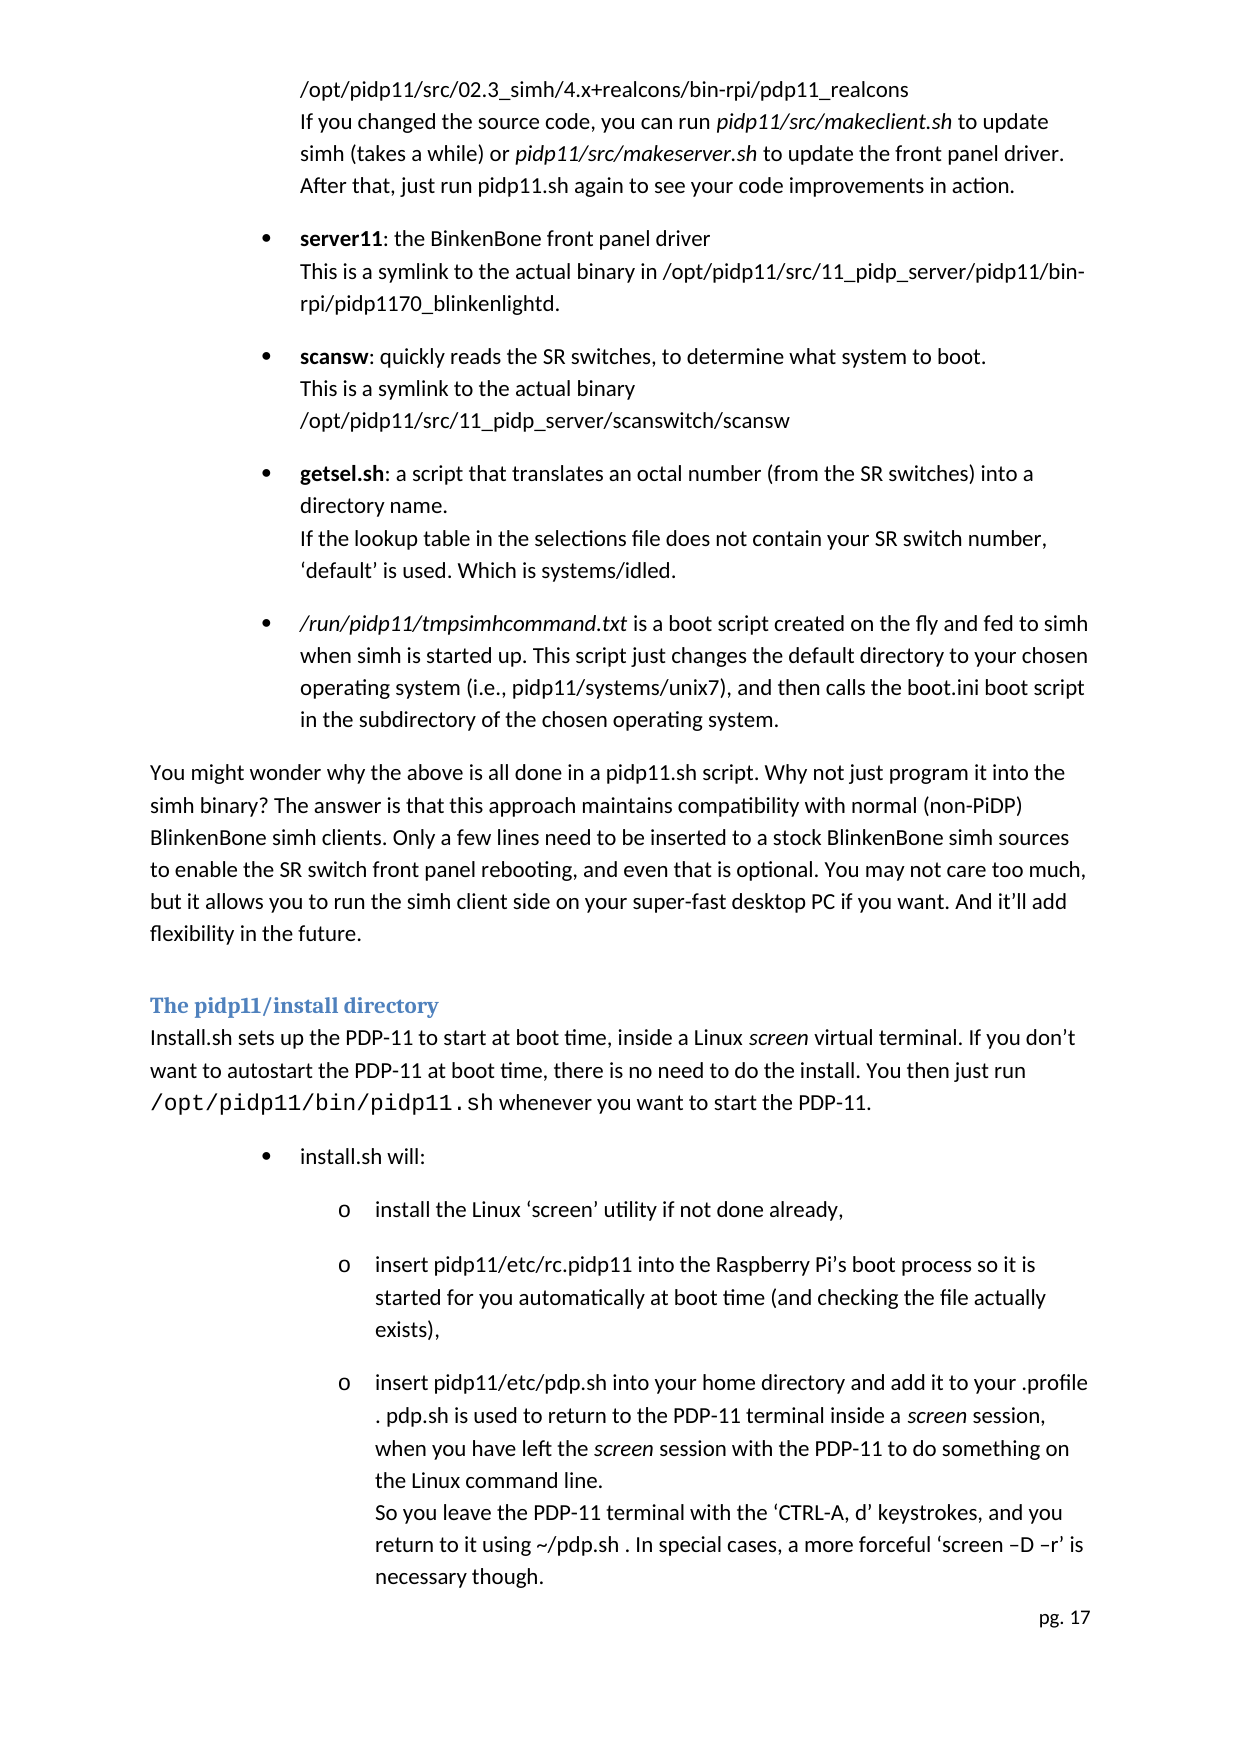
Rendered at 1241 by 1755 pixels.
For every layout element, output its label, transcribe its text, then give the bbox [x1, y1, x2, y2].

list insert pidp11/etc/rc.pidp11 into the Raspberry Pi’s boot process so it is started for you automatically at boot time (and checking the file actually exists), [337, 1250, 1090, 1343]
subtitle The pidp11/install directory [150, 993, 1090, 1020]
list getsel.sh: a script that translates an octal number (from the SR switches) into a directory name. If the lookup table in the selections file does not contain your SR switch number, ‘default’ is used. Which is systems/idled. [262, 459, 1090, 584]
list insert pidp11/etc/pdp.sh into your home directory and add it to your .profile . pdp.sh is used to return to the PDP-11 terminal inside a screen session, when you have left the screen session with the PDP-11 to do something on the Linux command line. So you leave the PDP-11 terminal with the ‘CTRL-A, d’ keystrokes, and you return to it using ~/pdp.sh . In special cases, a more forceful ‘screen –D –r’ is necessary though. [337, 1368, 1090, 1591]
list install.sh will: [262, 1142, 1090, 1170]
list install the Linux ‘screen’ utility if not done already, [337, 1195, 1090, 1224]
list scansw: quickly reads the SR switches, to determine what system to boot. This is a symlink to the actual binary /opt/pidp11/src/11_pidp_server/scanswitch/scansw [262, 342, 1090, 434]
text Install.sh sets up the PDP-11 to start at boot time, inside a Linux screen virtual terminal. If you don’t want to autostart the PDP-11 at boot time, there is no need to do the install. You then just run /opt/pidp11/bin/pidp11.sh whenever you want to start the PDP-11. [150, 1023, 1090, 1117]
list server11: the BinkenBone front panel driver This is a symlink to the actual binary in /opt/pidp11/src/11_pidp_server/pidp11/bin-rpi/pidp1170_blinkenlightd. [262, 224, 1090, 317]
text You might wonder why the above is all done in a pidp11.sh script. Why not just program it into the simh binary? The answer is that this approach maintains compatibility with normal (non-PiDP) BlinkenBone simh clients. Only a few lines need to be inserted to a stock BlinkenBone simh sources to enable the SR switch front panel rebooting, and even that is optional. You may not care too much, but it allows you to run the simh client side on your super-fast desktop PC if you want. And it’ll add flexibility in the future. [150, 758, 1090, 947]
list /run/pidp11/tmpsimhcommand.txt is a boot script created on the fly and fed to simh when simh is started up. This script just changes the default directory to your chosen operating system (i.e., pidp11/systems/unix7), and then calls the boot.ini boot script in the subdirectory of the chosen operating system. [262, 609, 1090, 733]
list /opt/pidp11/src/02.3_simh/4.x+realcons/bin-rpi/pdp11_realcons If you changed the source code, you can run pidp11/src/makeclient.sh to update simh (takes a while) or pidp11/src/makeserver.sh to update the front panel driver. After that, just run pidp11.sh again to see your code improvements in action. [262, 75, 1090, 199]
